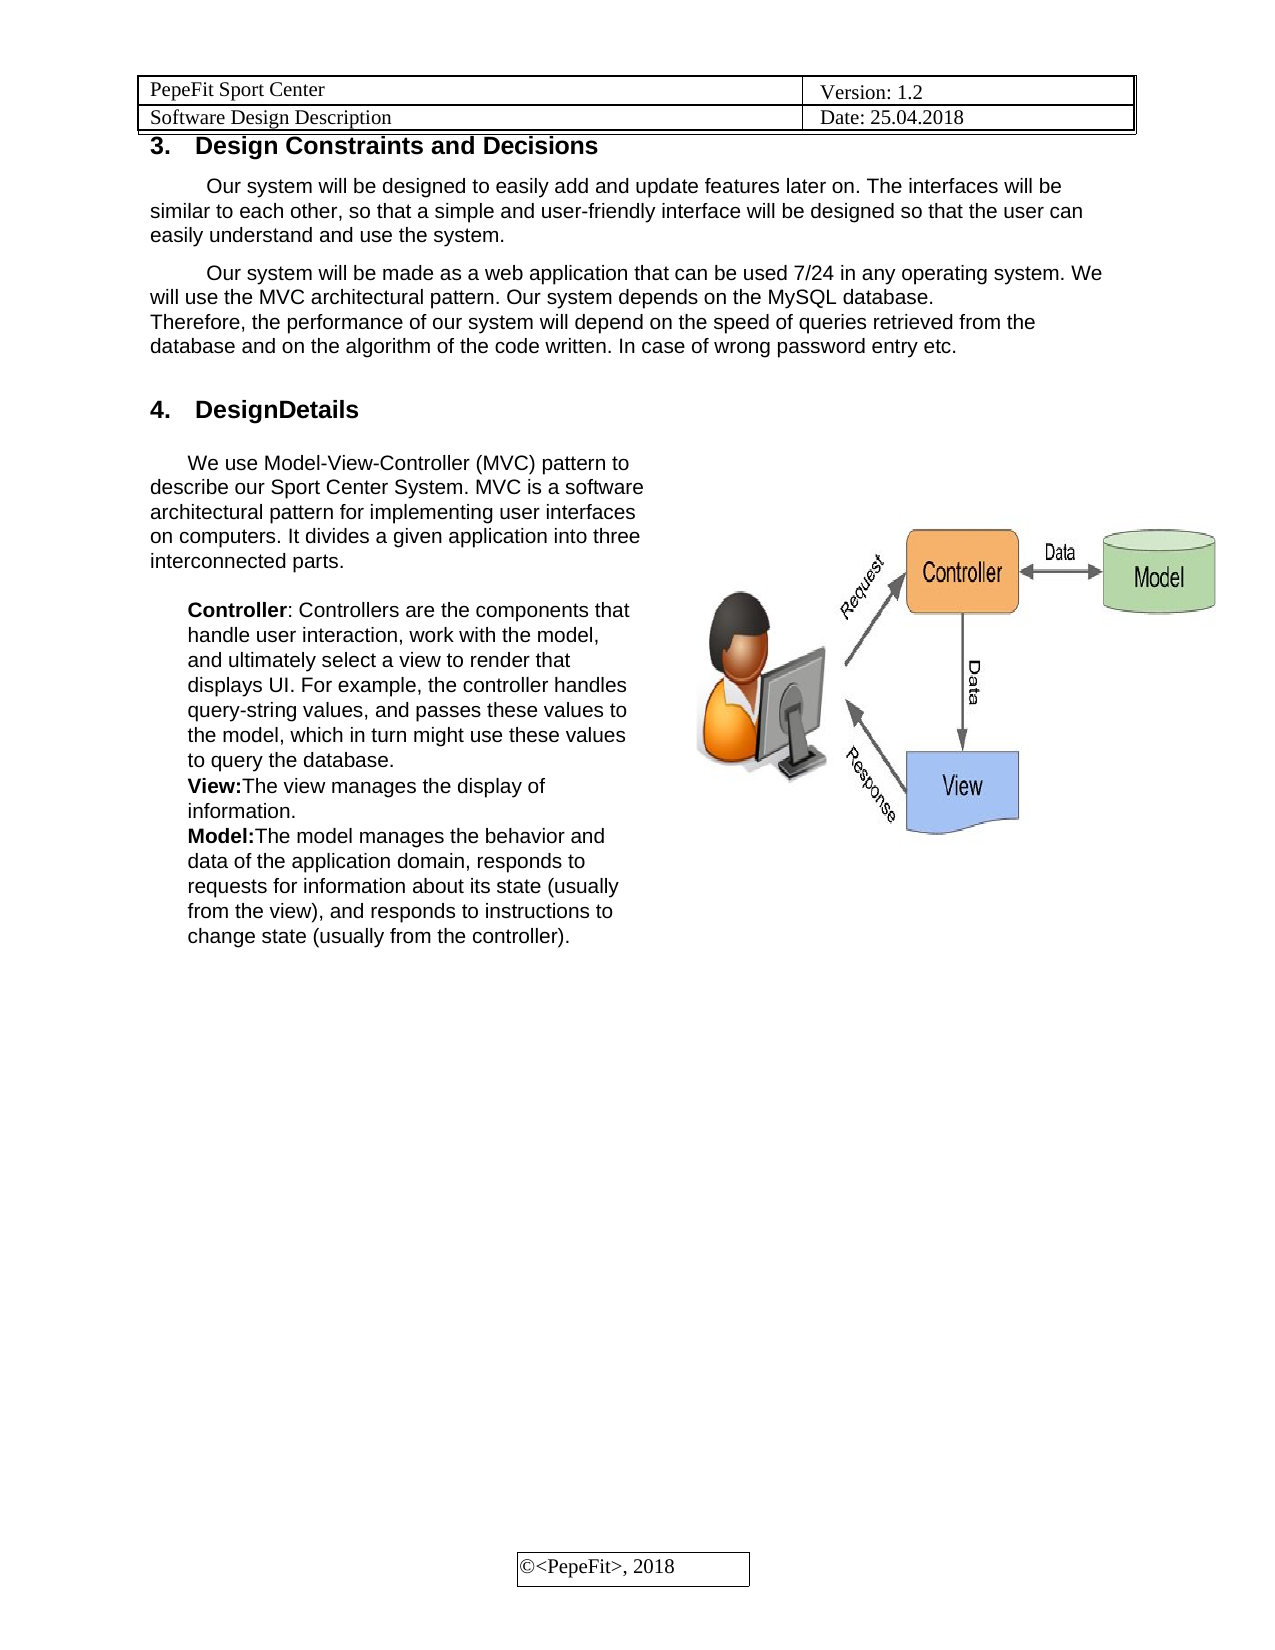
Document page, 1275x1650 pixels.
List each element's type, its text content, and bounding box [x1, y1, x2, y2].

text Model:The model manages the behavior and data of the application domain, responds to requests for information about its state (usually from the view), and responds to instructions to change state (usually from the controller). [187, 824, 622, 948]
picture [696, 516, 1223, 845]
subtitle DesignDetails [150, 395, 1254, 424]
text View:The view manages the display of information. [187, 773, 657, 822]
text Controller: Controllers are the components that handle user interaction, work with the model, and ultimately select a view to render that displays UI. For example, the controller handles query-string values, and passes these values to the model, which in turn might use these values to query the database. [187, 598, 638, 772]
text Our system will be designed to easily add and update features later on. The interfaces will be similar to each other, so that a simple and user-friendly interface will be designed so that the user can easily understand and use the system. [150, 174, 1104, 247]
text We use Model-View-Controller (MVC) pattern to describe our Sport Center System. MVC is a software architectural pattern for implementing user interfaces on computers. It divides a given application into three interconnected parts. [150, 451, 657, 573]
subtitle Design Constraints and Decisions [150, 131, 1254, 160]
text Our system will be made as a web application that can be used 7/24 in any operating system. We will use the MVC architectural pattern. Our system depends on the MySQL database. [150, 260, 1104, 309]
text Therefore, the performance of our system will depend on the speed of queries retrieved from the database and on the algorithm of the code written. In case of wrong password entry etc. [150, 310, 1111, 358]
